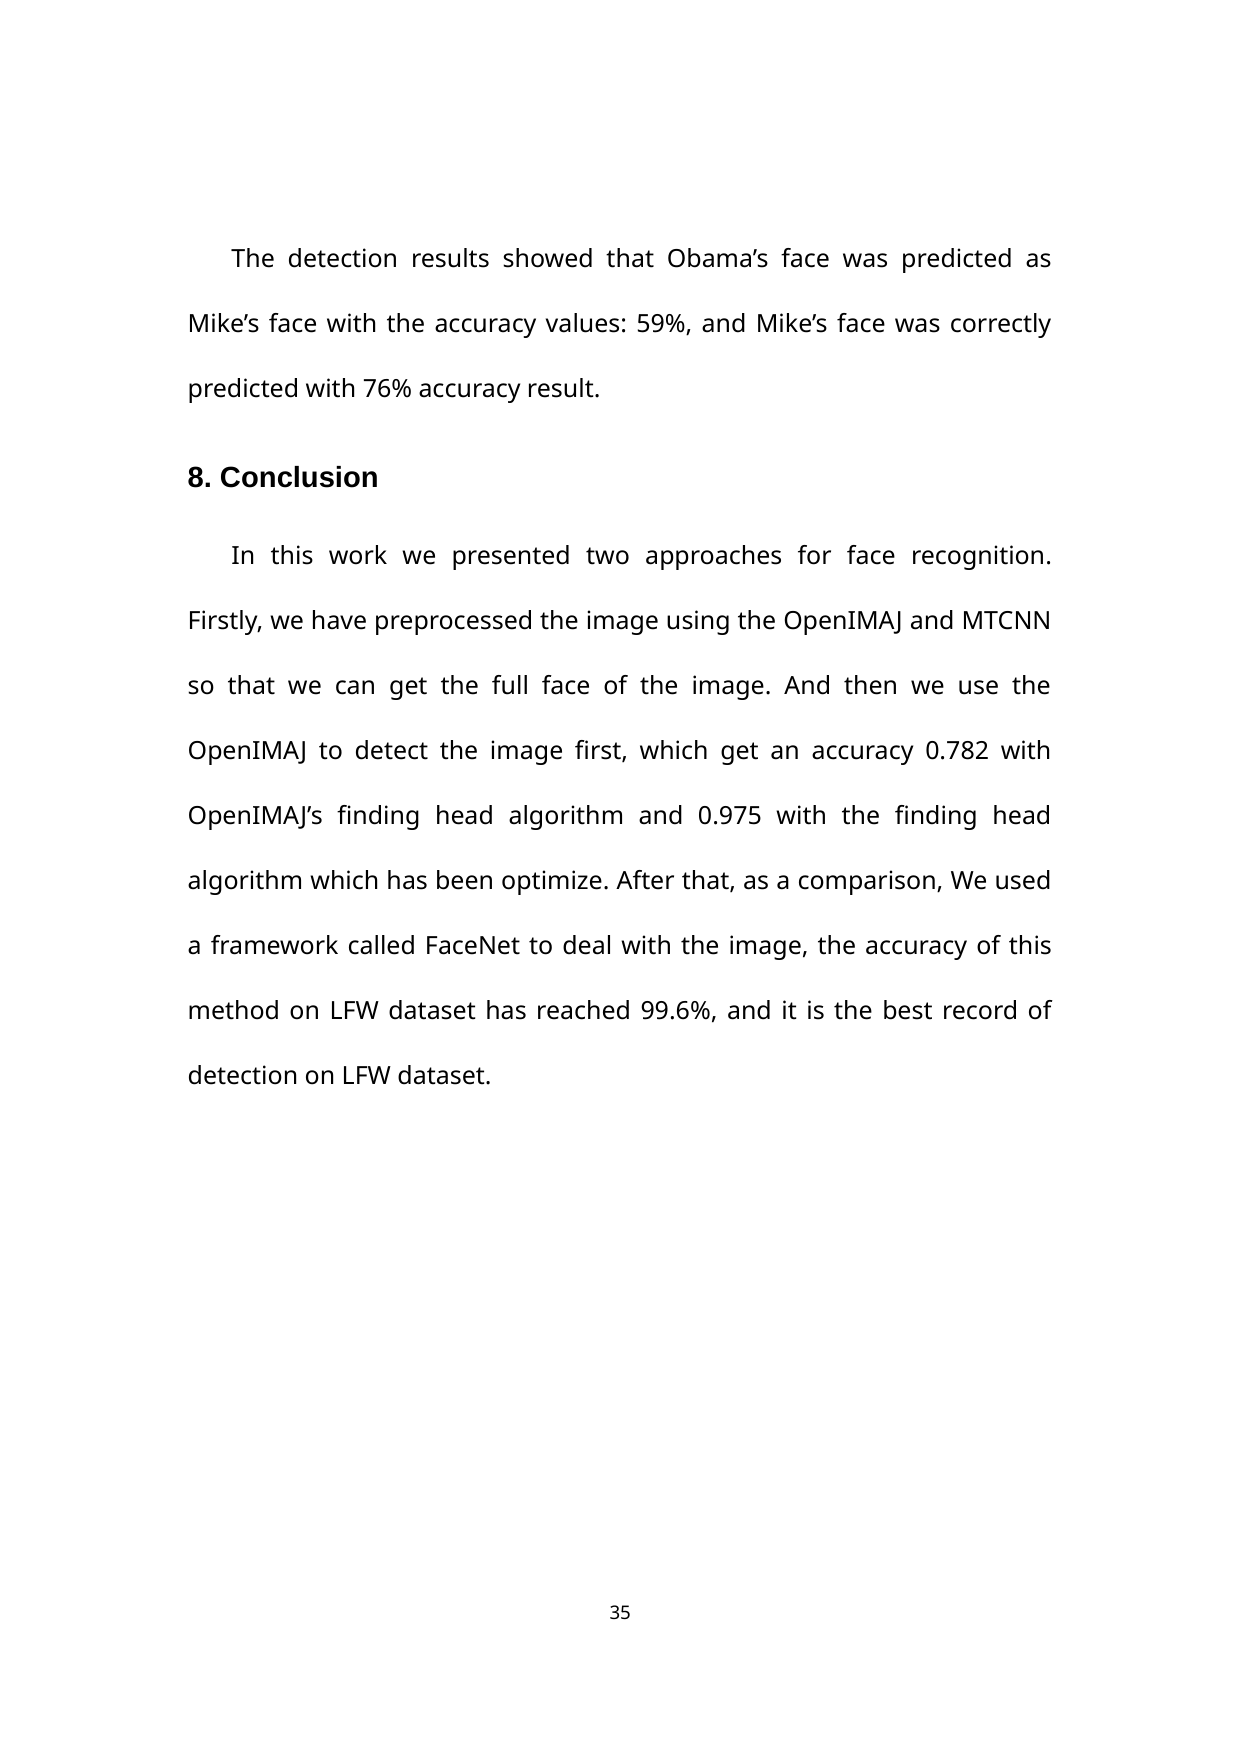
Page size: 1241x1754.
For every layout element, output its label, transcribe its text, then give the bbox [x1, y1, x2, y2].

subtitle 8. Conclusion [187, 445, 1053, 510]
text In this work we presented two approaches for face recognition. Firstly, we have preprocessed the image using the OpenIMAJ and MTCNN so that we can get the full face of the image. And then we use the OpenIMAJ to detect the image first, which get an accuracy 0.782 with OpenIMAJ’s finding head algorithm and 0.975 with the finding head algorithm which has been optimize. After that, as a comparison, We used a framework called FaceNet to deal with the image, the accuracy of this method on LFW dataset has reached 99.6%, and it is the best record of detection on LFW dataset. [187, 522, 1053, 1107]
text The detection results showed that Obama’s face was predicted as Mike’s face with the accuracy values: 59%, and Mike’s face was correctly predicted with 76% accuracy result. [187, 225, 1053, 420]
